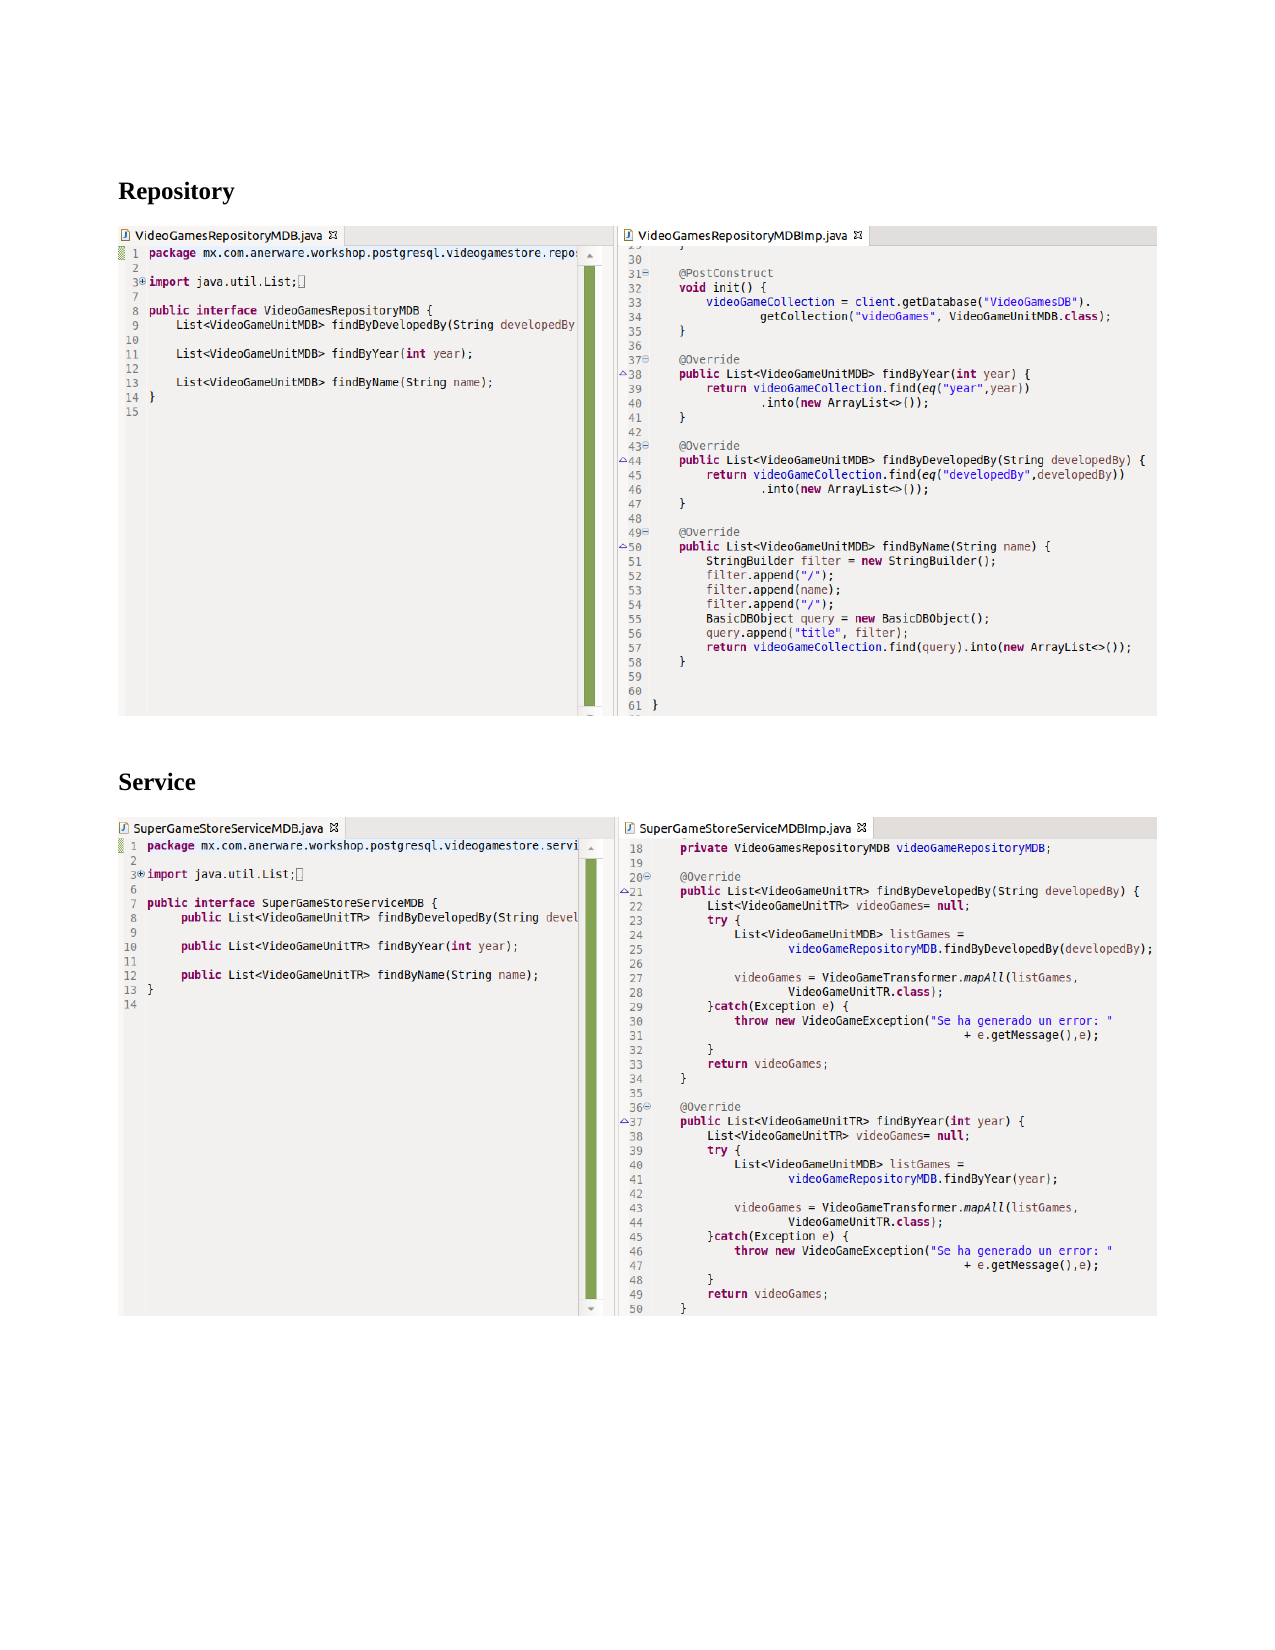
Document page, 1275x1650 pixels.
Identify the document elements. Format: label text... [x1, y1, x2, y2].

text Repository [118, 176, 1157, 205]
text Service [118, 767, 1157, 796]
picture [118, 226, 1157, 716]
picture [118, 817, 1157, 1316]
